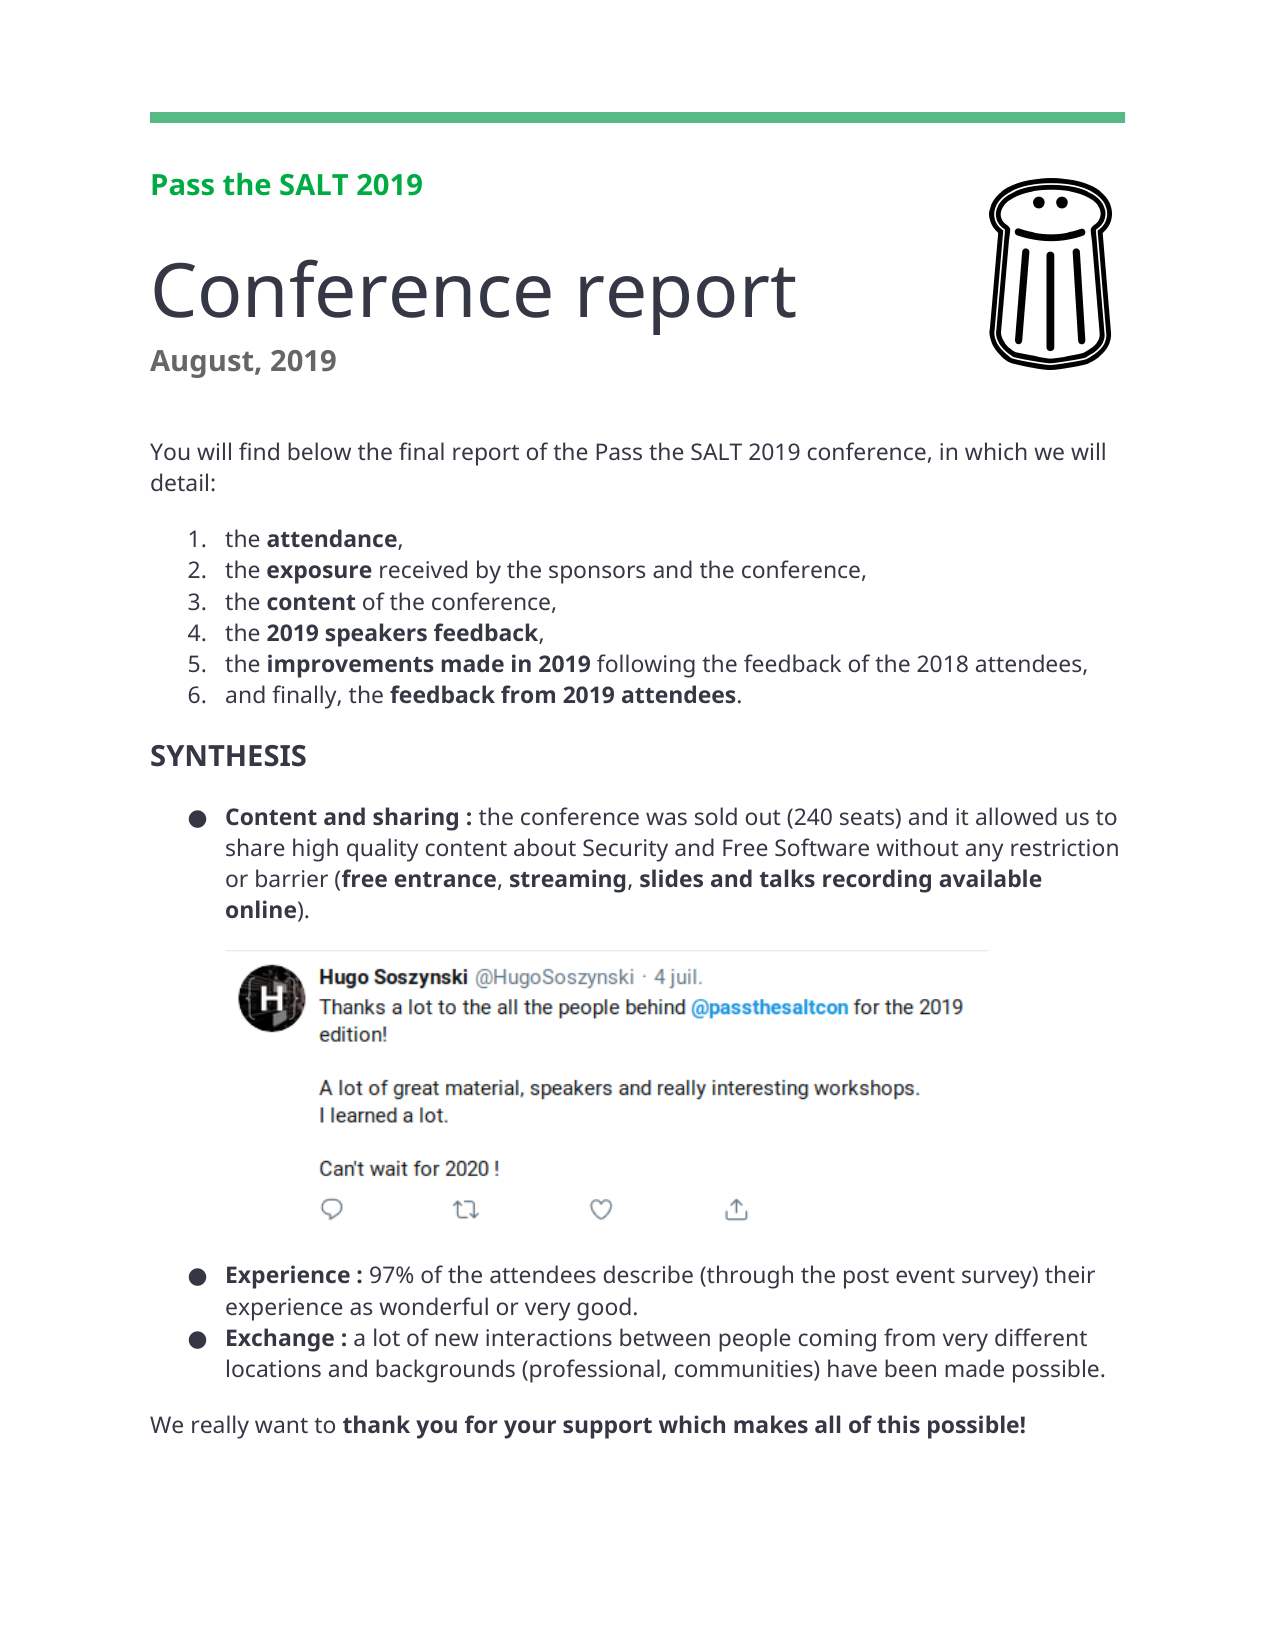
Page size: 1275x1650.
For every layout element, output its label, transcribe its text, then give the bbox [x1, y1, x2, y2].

title Conference report [150, 238, 989, 340]
list Content and sharing : the conference was sold out (240 seats) and it allowed us to share high quality content about Security and Free Software without any restriction or barrier (free entrance, streaming, slides and talks recording available online). [187, 800, 1125, 925]
list the 2019 speakers feedback, [187, 617, 1125, 648]
picture [225, 950, 989, 1235]
picture [989, 178, 1112, 370]
title [1112, 238, 1125, 340]
subtitle August, 2019 [150, 340, 1125, 379]
text Pass the SALT 2019 [150, 164, 1125, 204]
text You will find below the final report of the Pass the SALT 2019 conference, in which we will detail: [150, 436, 1125, 498]
list and finally, the feedback from 2019 attendees. [187, 679, 1125, 711]
list Experience : 97% of the attendees describe (through the post event survey) their experience as wonderful or very good. [187, 1259, 1125, 1322]
list the improvements made in 2019 following the feedback of the 2018 attendees, [187, 648, 1125, 679]
list the content of the conference, [187, 586, 1125, 617]
subtitle SYNTHESIS [150, 736, 1125, 775]
text We really want to thank you for your support which makes all of this possible! [150, 1409, 1125, 1441]
list the exposure received by the sponsors and the conference, [187, 554, 1125, 586]
list the attendance, [187, 523, 1125, 554]
list Exchange : a lot of new interactions between people coming from very different locations and backgrounds (professional, communities) have been made possible. [187, 1322, 1125, 1384]
picture [150, 112, 1125, 123]
